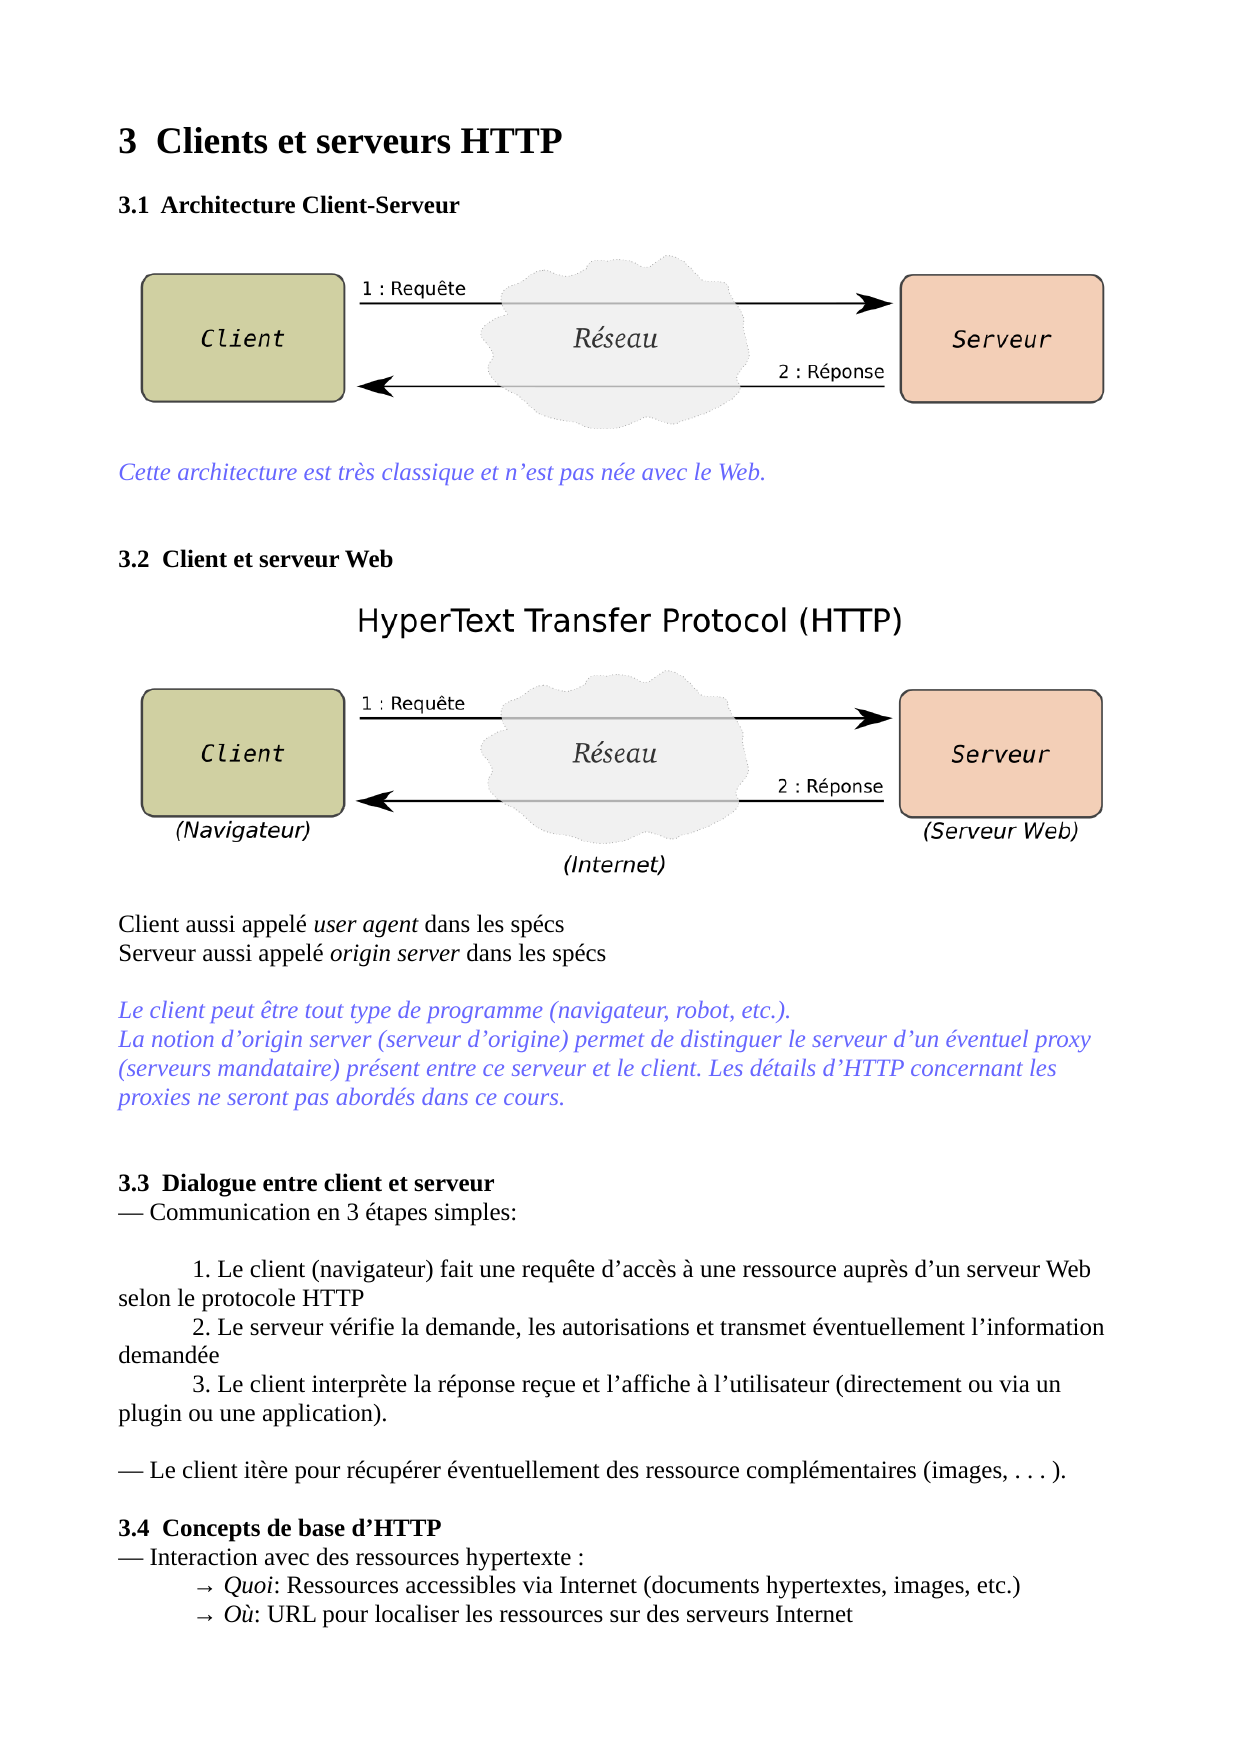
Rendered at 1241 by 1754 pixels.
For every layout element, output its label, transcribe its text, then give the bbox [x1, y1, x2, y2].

text 2. Le serveur vérifie la demande, les autorisations et transmet éventuellement l’information demandée [118, 1312, 1122, 1369]
text proxies ne seront pas abordés dans ce cours. [118, 1082, 1122, 1110]
text → Où: URL pour localiser les ressources sur des serveurs Internet [118, 1599, 1122, 1628]
text 3.2 Client et serveur Web [118, 544, 1122, 572]
text — Communication en 3 étapes simples: [118, 1197, 1122, 1225]
text Le client peut être tout type de programme (navigateur, robot, etc.). [118, 995, 1122, 1024]
text — Interaction avec des ressources hypertexte : [118, 1542, 1122, 1570]
text Client aussi appelé user agent dans les spécs [118, 910, 1122, 938]
text 1. Le client (navigateur) fait une requête d’accès à une ressource auprès d’un serveur Web selon le protocole HTTP [118, 1254, 1122, 1312]
text Serveur aussi appelé origin server dans les spécs [118, 938, 1122, 967]
text 3 Clients et serveurs HTTP [118, 118, 1122, 161]
text 3.4 Concepts de base d’HTTP [118, 1513, 1122, 1542]
text 3.3 Dialogue entre client et serveur [118, 1168, 1122, 1197]
picture [118, 572, 1123, 910]
text → Quoi: Ressources accessibles via Internet (documents hypertextes, images, etc.) [118, 1570, 1122, 1599]
text La notion d’origin server (serveur d’origine) permet de distinguer le serveur d’un éventuel proxy (serveurs mandataire) présent entre ce serveur et le client. Les détails d’HTTP concernant les [118, 1024, 1122, 1082]
text 3.1 Architecture Client-Serveur [118, 190, 1122, 219]
text 3. Le client interprète la réponse reçue et l’affiche à l’utilisateur (directement ou via un plugin ou une application). [118, 1369, 1122, 1427]
text Cette architecture est très classique et n’est pas née avec le Web. [118, 457, 1122, 486]
picture [118, 247, 1123, 429]
text — Le client itère pour récupérer éventuellement des ressource complémentaires (images, . . . ). [118, 1455, 1122, 1484]
